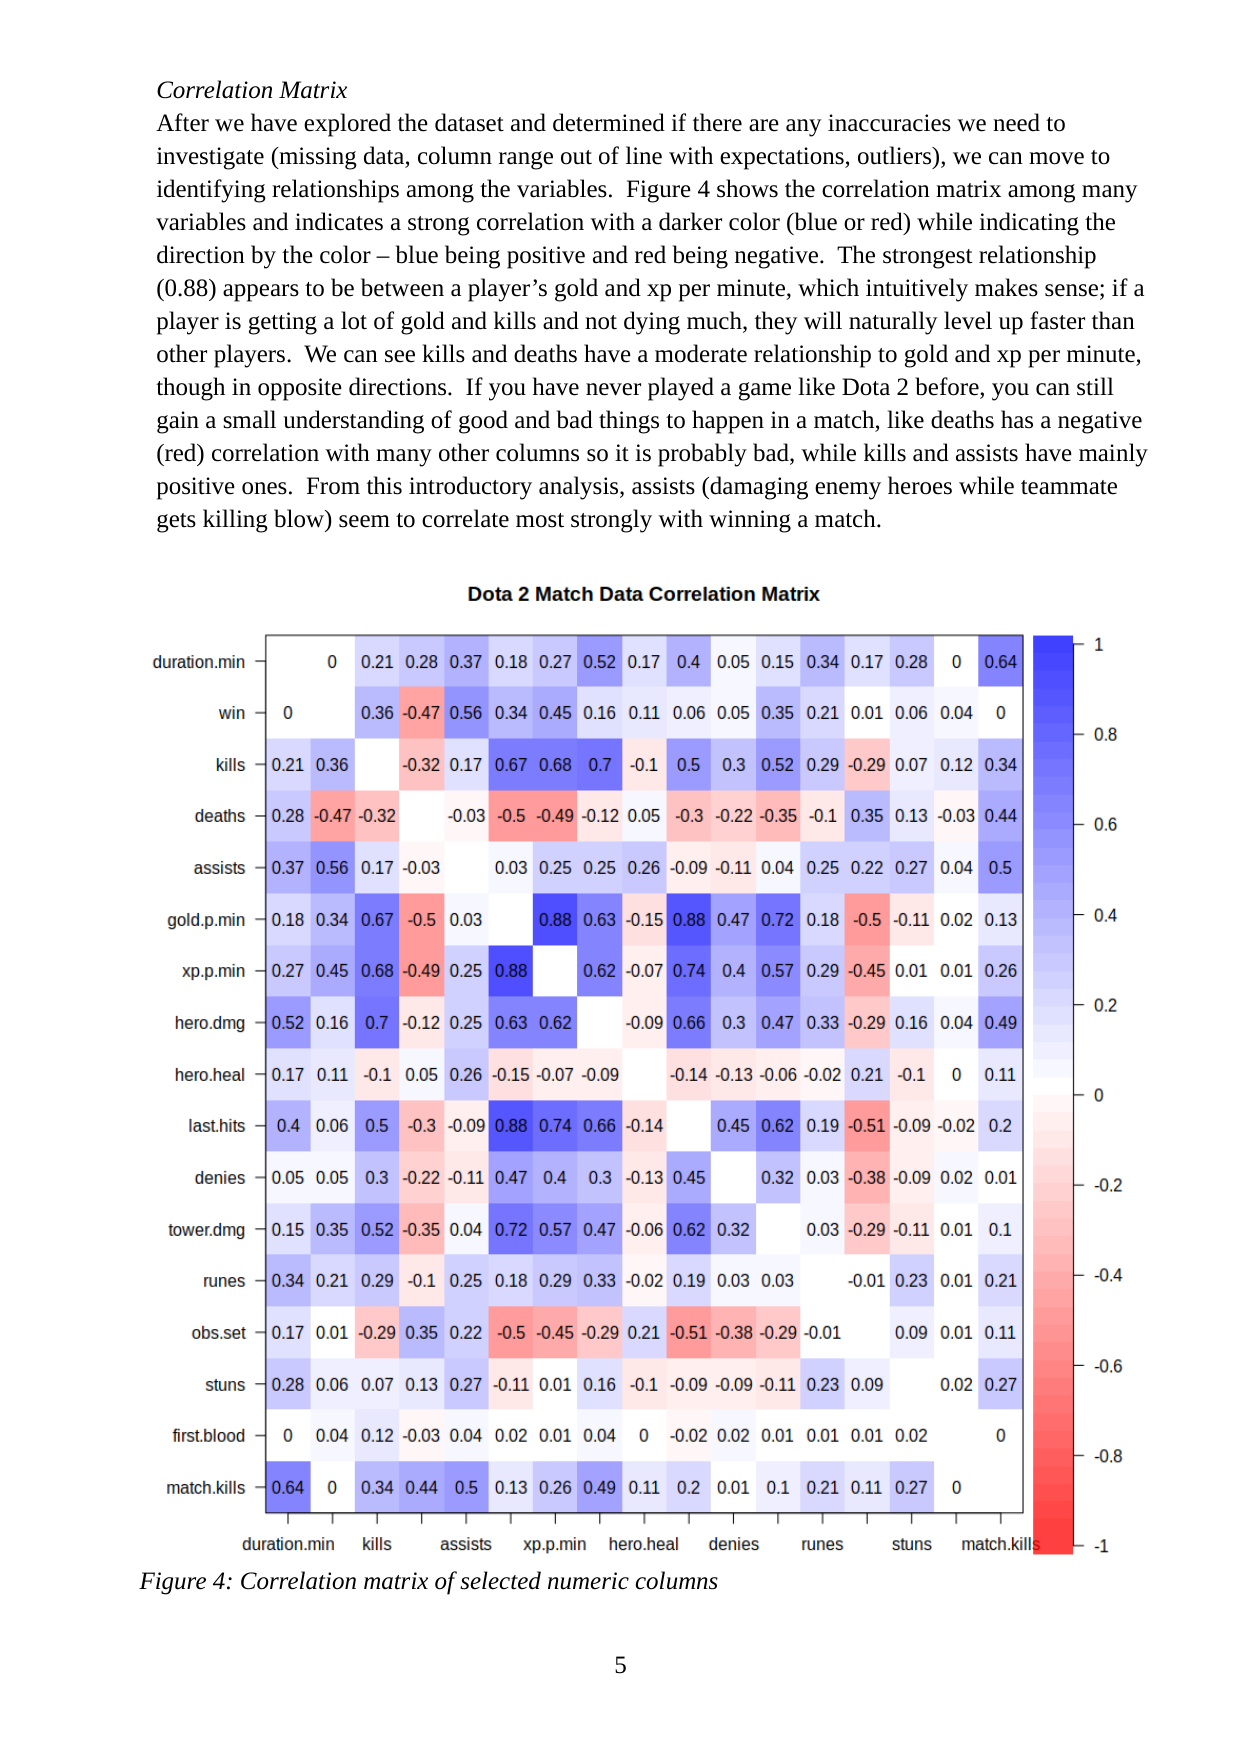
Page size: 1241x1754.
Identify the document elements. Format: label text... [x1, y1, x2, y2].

text Correlation Matrix [156, 75, 1159, 104]
text Figure 4: Correlation matrix of selected numeric columns [139, 1561, 1131, 1595]
picture [139, 576, 1131, 1561]
text After we have explored the dataset and determined if there are any inaccuracies we need to investigate (missing data, column range out of line with expectations, outliers), we can move to identifying relationships among the variables. Figure 4 shows the correlation matrix among many variables and indicates a strong correlation with a darker color (blue or red) while indicating the direction by the color – blue being positive and red being negative. The strongest relationship (0.88) appears to be between a player’s gold and xp per minute, which intuitively makes sense; if a player is getting a lot of gold and kills and not dying much, they will naturally level up faster than other players. We can see kills and deaths have a moderate relationship to gold and xp per minute, though in opposite directions. If you have never played a game like Dota 2 before, you can still gain a small understanding of good and bad things to happen in a match, like deaths has a negative (red) correlation with many other columns so it is probably bad, while kills and assists have mainly positive ones. From this introductory analysis, assists (damaging enemy heroes while teammate gets killing blow) seem to correlate most strongly with winning a match. [156, 108, 1159, 533]
